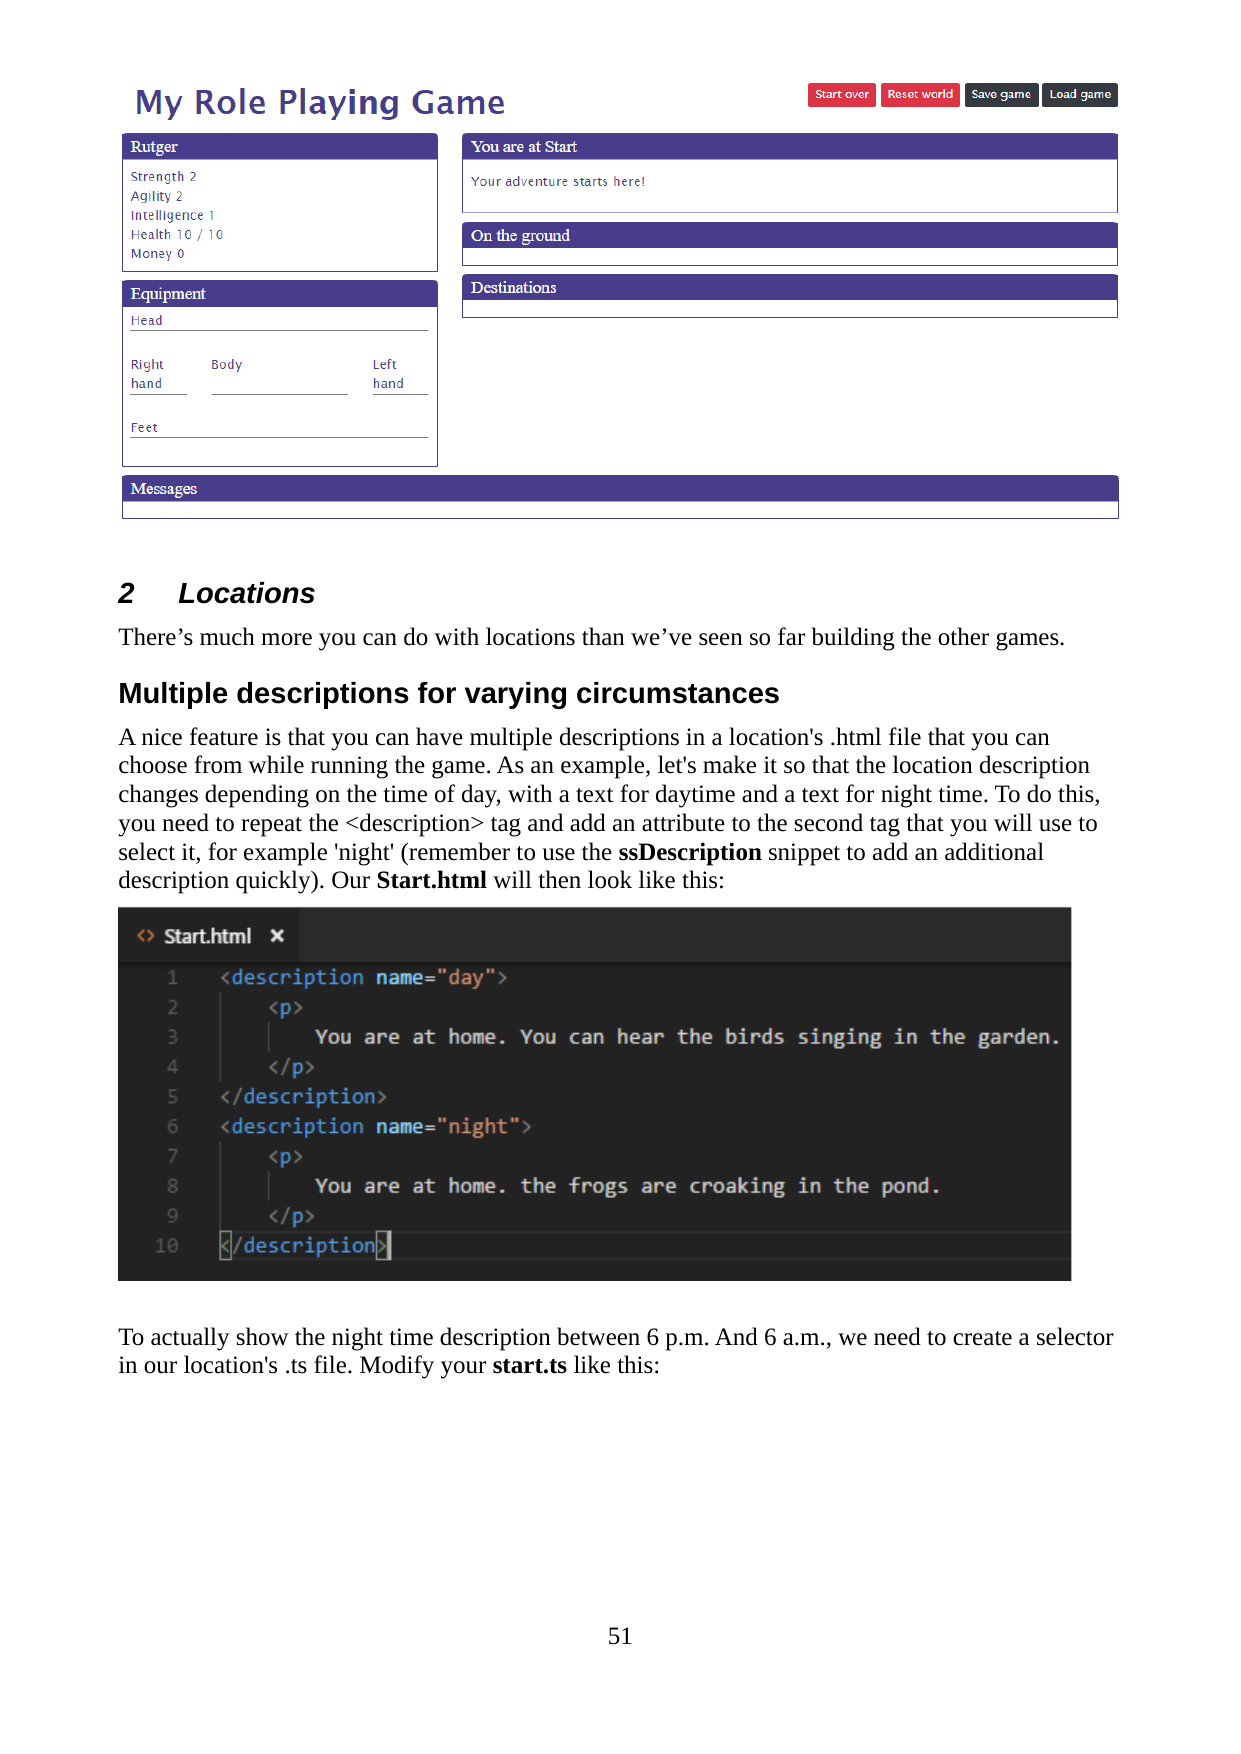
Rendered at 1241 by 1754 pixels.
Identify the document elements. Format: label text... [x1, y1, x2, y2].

text There’s much more you can do with locations than we’ve seen so far building the other games. [118, 622, 1122, 651]
subtitle Locations [118, 576, 1122, 609]
subtitle Multiple descriptions for varying circumstances [118, 676, 1122, 709]
text To actually show the night time description between 6 p.m. And 6 a.m., we need to create a selector in our location's .ts file. Modify your start.ts like this: [118, 1322, 1122, 1379]
text A nice feature is that you can have multiple descriptions in a location's .html file that you can choose from while running the game. As an example, let's make it so that the location description changes depending on the time of day, with a text for daytime and a text for night time. To do this, you need to repeat the <description> tag and add an attribute to the second tag that you will use to select it, for example 'night' (remember to use the ssDescription snippet to add an additional description quickly). Our Start.html will then look like this: [118, 722, 1122, 894]
